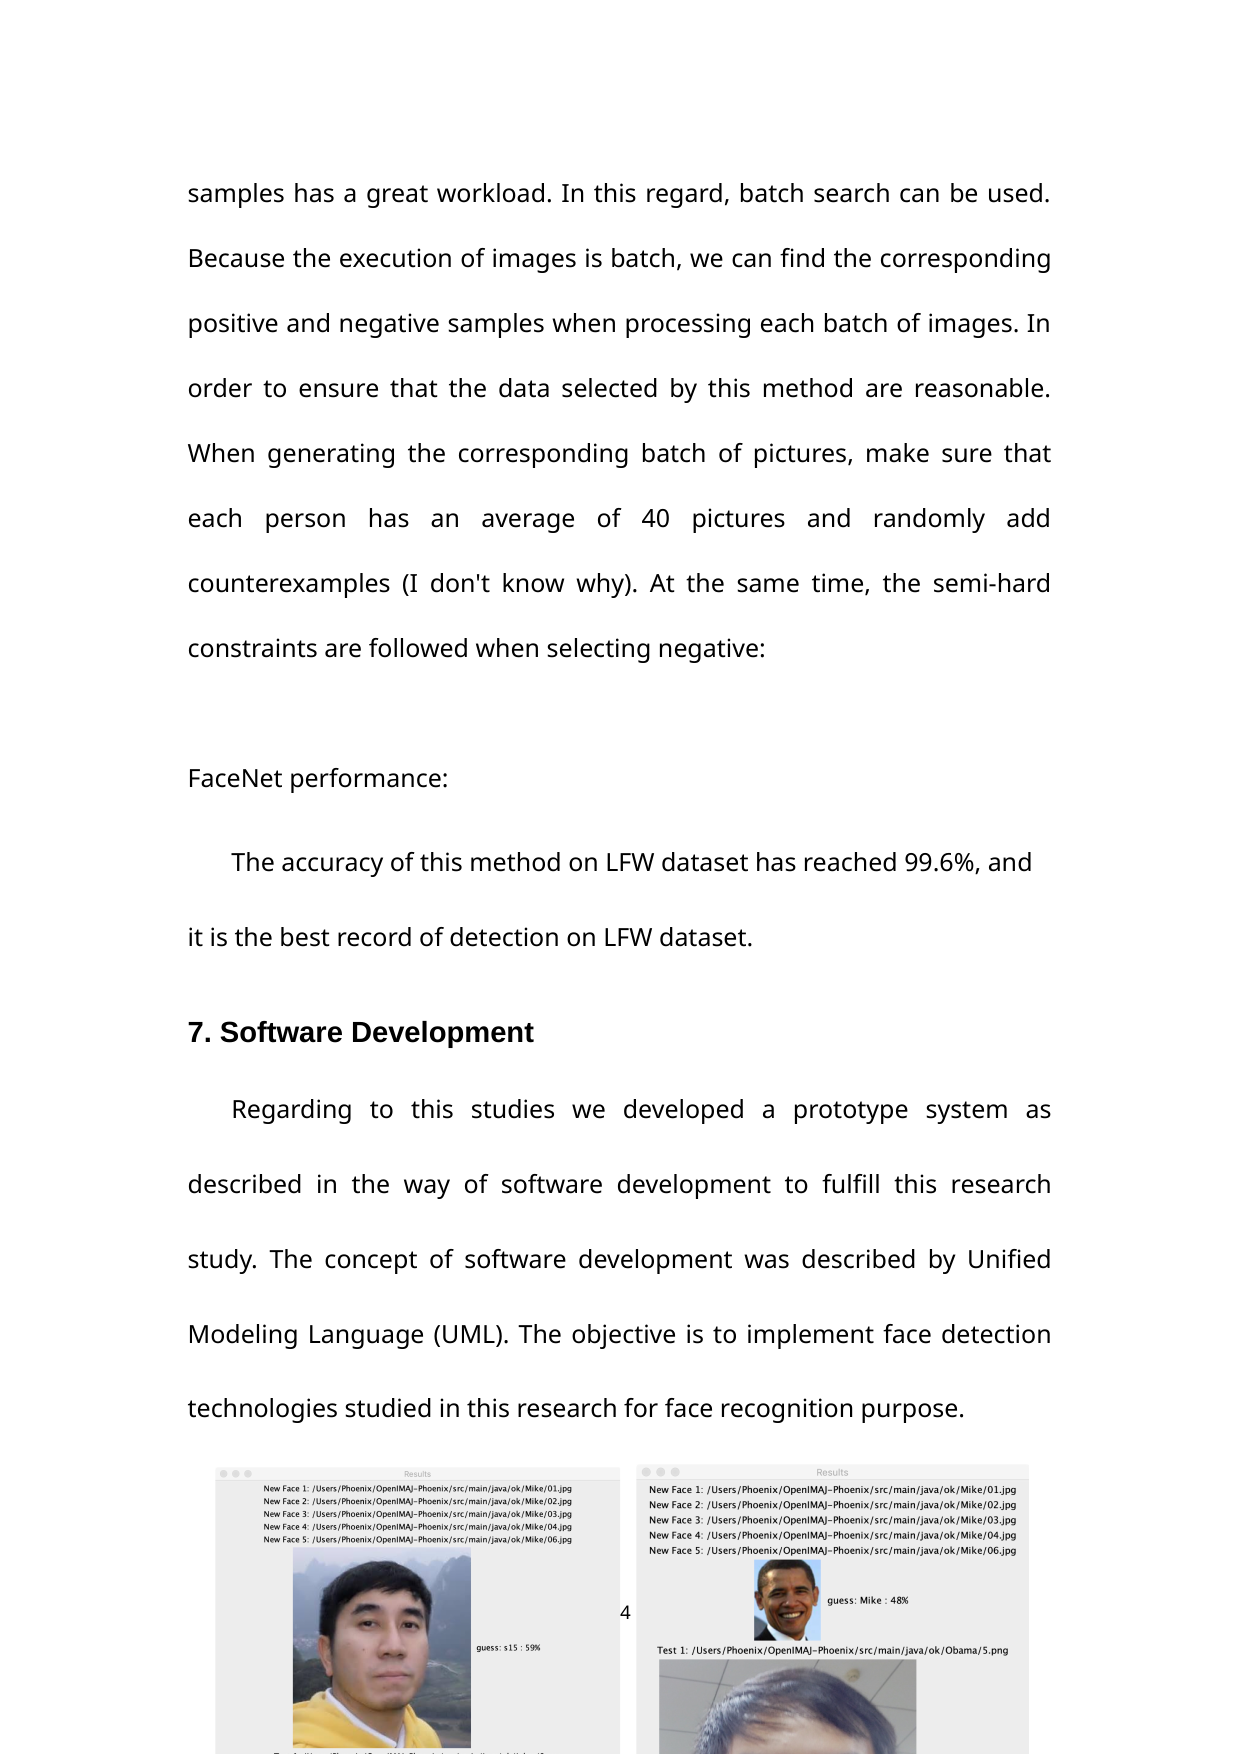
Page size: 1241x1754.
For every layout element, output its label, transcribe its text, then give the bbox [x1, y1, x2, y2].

text Regarding to this studies we developed a prototype system as described in the way of software development to fulfill this research study. The concept of software development was described by Unified Modeling Language (UML). The objective is to implement face detection technologies studied in this research for face recognition purpose. [187, 1077, 1053, 1441]
picture [636, 1464, 1029, 1754]
picture [215, 1467, 621, 1754]
text The accuracy of this method on LFW dataset has reached 99.6%, and it is the best record of detection on LFW dataset. [187, 829, 1053, 969]
text samples has a great workload. In this regard, batch search can be used. Because the execution of images is batch, we can find the corresponding positive and negative samples when processing each batch of images. In order to ensure that the data selected by this method are reasonable. When generating the corresponding batch of pictures, make sure that each person has an average of 40 pictures and randomly add counterexamples (I don't know why). At the same time, the semi-hard constraints are followed when selecting negative: [187, 160, 1053, 680]
subtitle 7. Software Development [187, 999, 1053, 1064]
text FaceNet performance: [187, 745, 1053, 810]
